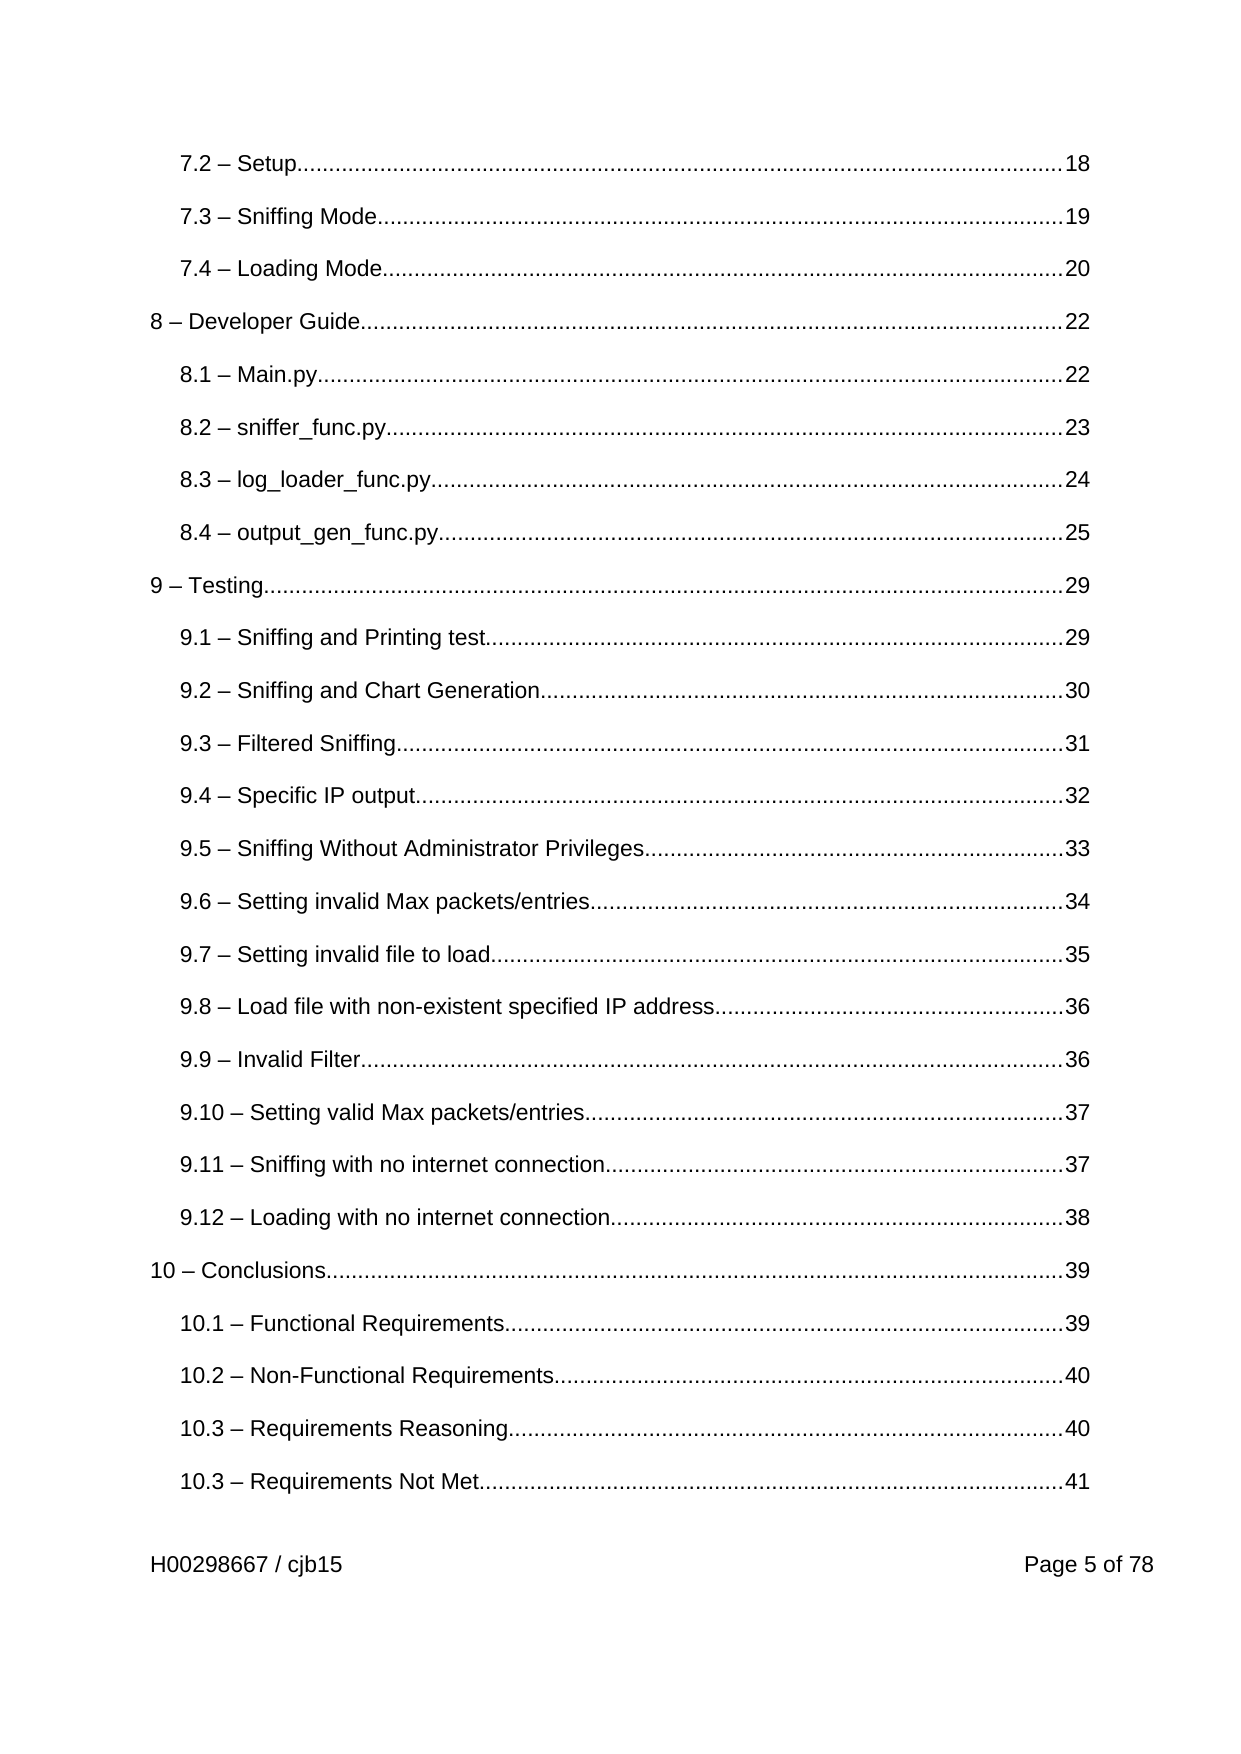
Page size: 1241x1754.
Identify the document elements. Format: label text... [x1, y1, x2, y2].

text 9.3 – Filtered Sniffing 31 [179, 730, 1090, 756]
text 9.12 – Loading with no internet connection 38 [179, 1204, 1090, 1231]
text 10.1 – Functional Requirements 39 [179, 1309, 1090, 1336]
text 7.3 – Sniffing Mode 19 [179, 203, 1090, 229]
text 9 – Testing 29 [150, 572, 1090, 598]
text 10.2 – Non-Functional Requirements 40 [179, 1362, 1090, 1389]
text 9.11 – Sniffing with no internet connection 37 [179, 1151, 1090, 1178]
text 7.4 – Loading Mode 20 [179, 255, 1090, 282]
text 8 – Developer Guide 22 [150, 308, 1090, 334]
text 10 – Conclusions 39 [150, 1257, 1090, 1283]
text 10.3 – Requirements Reasoning 40 [179, 1415, 1090, 1441]
text 9.8 – Load file with non-existent specified IP address 36 [179, 993, 1090, 1020]
text 8.4 – output_gen_func.py 25 [179, 519, 1090, 545]
text 9.4 – Specific IP output 32 [179, 782, 1090, 809]
text 7.2 – Setup 18 [179, 150, 1090, 176]
text 8.2 – sniffer_func.py 23 [179, 413, 1090, 440]
text 9.6 – Setting invalid Max packets/entries 34 [179, 888, 1090, 914]
text 9.2 – Sniffing and Chart Generation 30 [179, 677, 1090, 703]
text 10.3 – Requirements Not Met 41 [179, 1468, 1090, 1494]
text 9.9 – Invalid Filter 36 [179, 1046, 1090, 1072]
text 8.3 – log_loader_func.py 24 [179, 466, 1090, 493]
text 9.1 – Sniffing and Printing test 29 [179, 624, 1090, 651]
text 9.7 – Setting invalid file to load 35 [179, 941, 1090, 967]
text 8.1 – Main.py 22 [179, 361, 1090, 387]
text 9.5 – Sniffing Without Administrator Privileges 33 [179, 835, 1090, 862]
text 9.10 – Setting valid Max packets/entries 37 [179, 1099, 1090, 1125]
